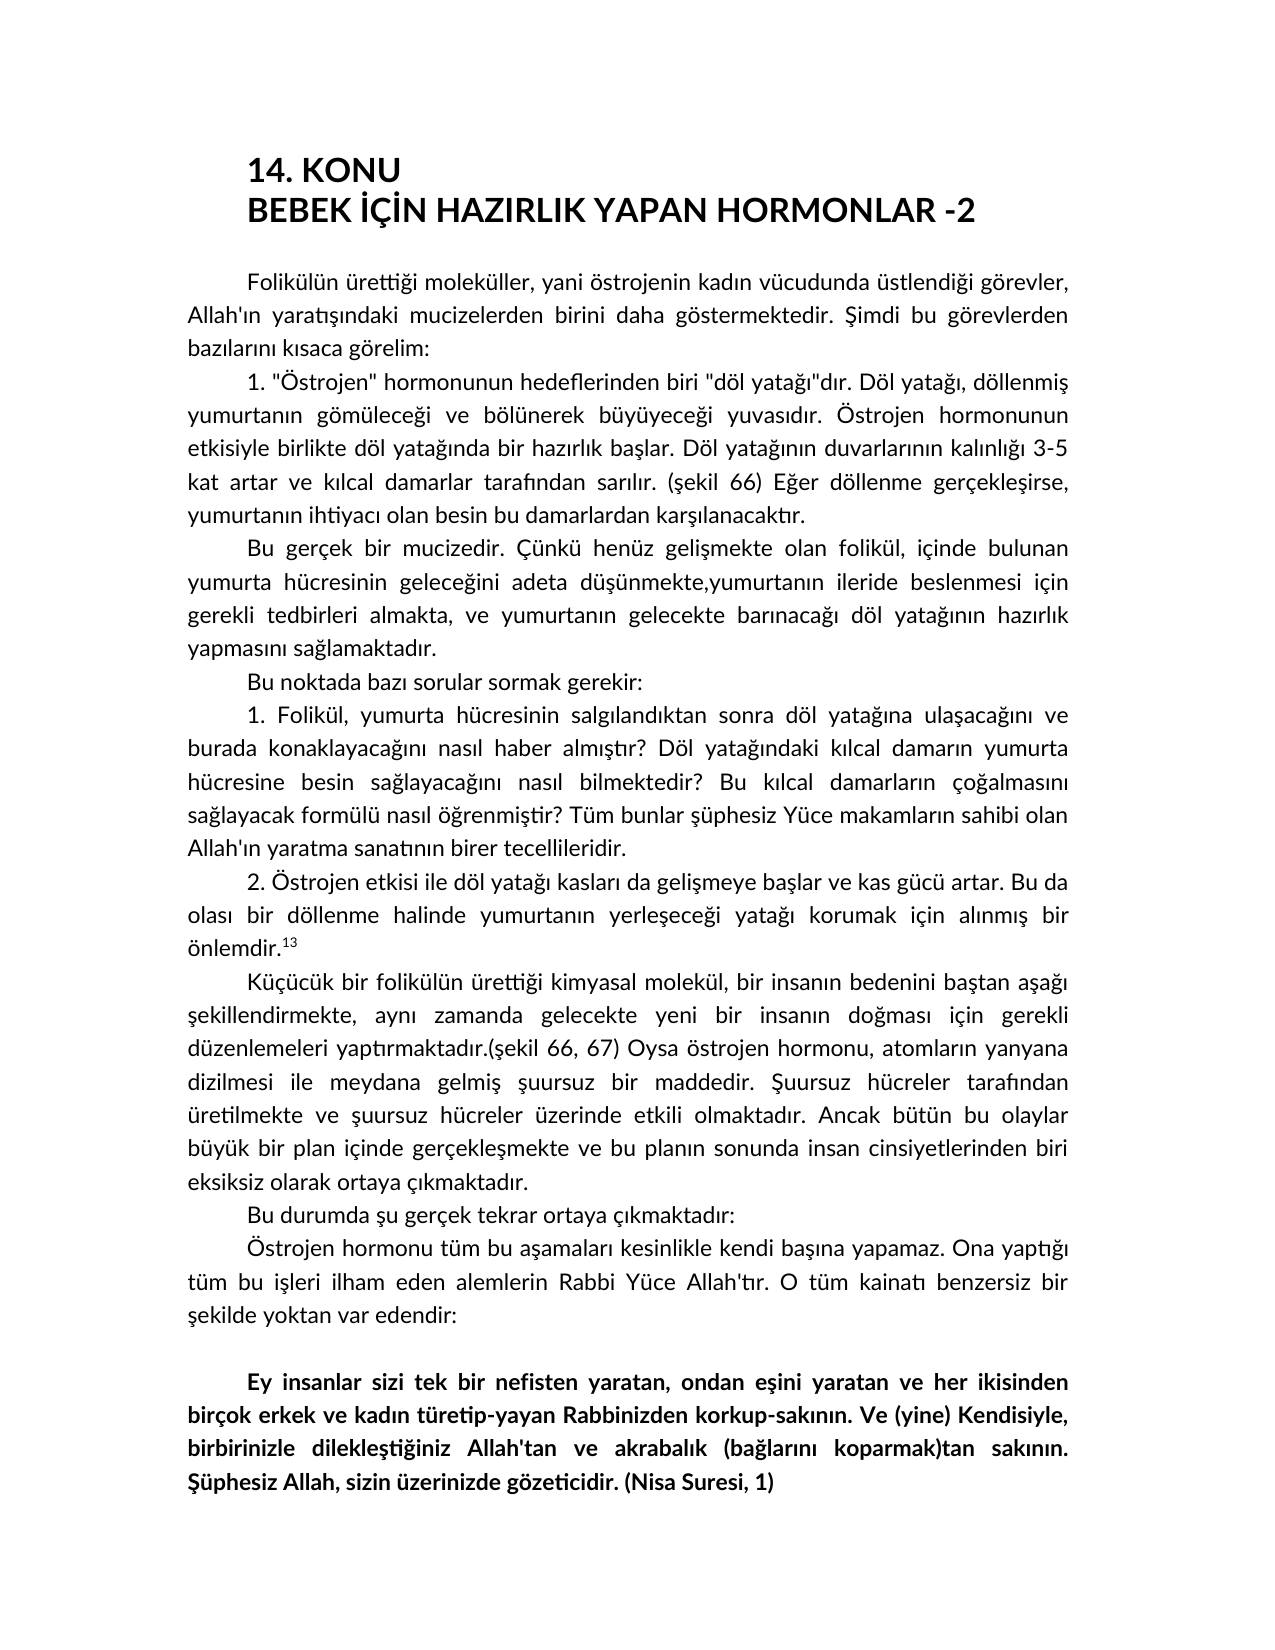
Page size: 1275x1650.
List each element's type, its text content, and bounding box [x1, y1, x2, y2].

text Bu durumda şu gerçek tekrar ortaya çıkmaktadır: [187, 1197, 1070, 1230]
text Ey insanlar sizi tek bir nefisten yaratan, ondan eşini yaratan ve her ikisinden birçok erkek ve kadın türetip-yayan Rabbinizden korkup-sakının. Ve (yine) Kendisiyle, birbirinizle dilekleştiğiniz Allah'tan ve akrabalık (bağlarını koparmak)tan sakının. Şüphesiz Allah, sizin üzerinizde gözeticidir. (Nisa Suresi, 1) [187, 1363, 1070, 1497]
text Bu gerçek bir mucizedir. Çünkü henüz gelişmekte olan folikül, içinde bulunan yumurta hücresinin geleceğini adeta düşünmekte,yumurtanın ileride beslenmesi için gerekli tedbirleri almakta, ve yumurtanın gelecekte barınacağı döl yatağının hazırlık yapmasını sağlamaktadır. [187, 530, 1070, 663]
text BEBEK İÇİN HAZIRLIK YAPAN HORMONLAR -2 [187, 190, 1070, 230]
text Östrojen hormonu tüm bu aşamaları kesinlikle kendi başına yapamaz. Ona yaptığı tüm bu işleri ilham eden alemlerin Rabbi Yüce Allah'tır. O tüm kainatı benzersiz bir şekilde yoktan var edendir: [187, 1230, 1070, 1330]
text 1. Folikül, yumurta hücresinin salgılandıktan sonra döl yatağına ulaşacağını ve burada konaklayacağını nasıl haber almıştır? Döl yatağındaki kılcal damarın yumurta hücresine besin sağlayacağını nasıl bilmektedir? Bu kılcal damarların çoğalmasını sağlayacak formülü nasıl öğrenmiştir? Tüm bunlar şüphesiz Yüce makamların sahibi olan Allah'ın yaratma sanatının birer tecellileridir. [187, 697, 1070, 863]
text 1. "Östrojen" hormonunun hedeflerinden biri "döl yatağı"dır. Döl yatağı, döllenmiş yumurtanın gömüleceği ve bölünerek büyüyeceği yuvasıdır. Östrojen hormonunun etkisiyle birlikte döl yatağında bir hazırlık başlar. Döl yatağının duvarlarının kalınlığı 3-5 kat artar ve kılcal damarlar tarafından sarılır. (şekil 66) Eğer döllenme gerçekleşirse, yumurtanın ihtiyacı olan besin bu damarlardan karşılanacaktır. [187, 363, 1070, 530]
text 14. KONU [187, 150, 1070, 190]
text Folikülün ürettiği moleküller, yani östrojenin kadın vücudunda üstlendiği görevler, Allah'ın yaratışındaki mucizelerden birini daha göstermektedir. Şimdi bu görevlerden bazılarını kısaca görelim: [187, 263, 1070, 363]
text Küçücük bir folikülün ürettiği kimyasal molekül, bir insanın bedenini baştan aşağı şekillendirmekte, aynı zamanda gelecekte yeni bir insanın doğması için gerekli düzenlemeleri yaptırmaktadır.(şekil 66, 67) Oysa östrojen hormonu, atomların yanyana dizilmesi ile meydana gelmiş şuursuz bir maddedir. Şuursuz hücreler tarafından üretilmekte ve şuursuz hücreler üzerinde etkili olmaktadır. Ancak bütün bu olaylar büyük bir plan içinde gerçekleşmekte ve bu planın sonunda insan cinsiyetlerinden biri eksiksiz olarak ortaya çıkmaktadır. [187, 963, 1070, 1197]
text Bu noktada bazı sorular sormak gerekir: [187, 663, 1070, 697]
text 2. Östrojen etkisi ile döl yatağı kasları da gelişmeye başlar ve kas gücü artar. Bu da olası bir döllenme halinde yumurtanın yerleşeceği yatağı korumak için alınmış bir önlemdir.13 [187, 863, 1070, 963]
